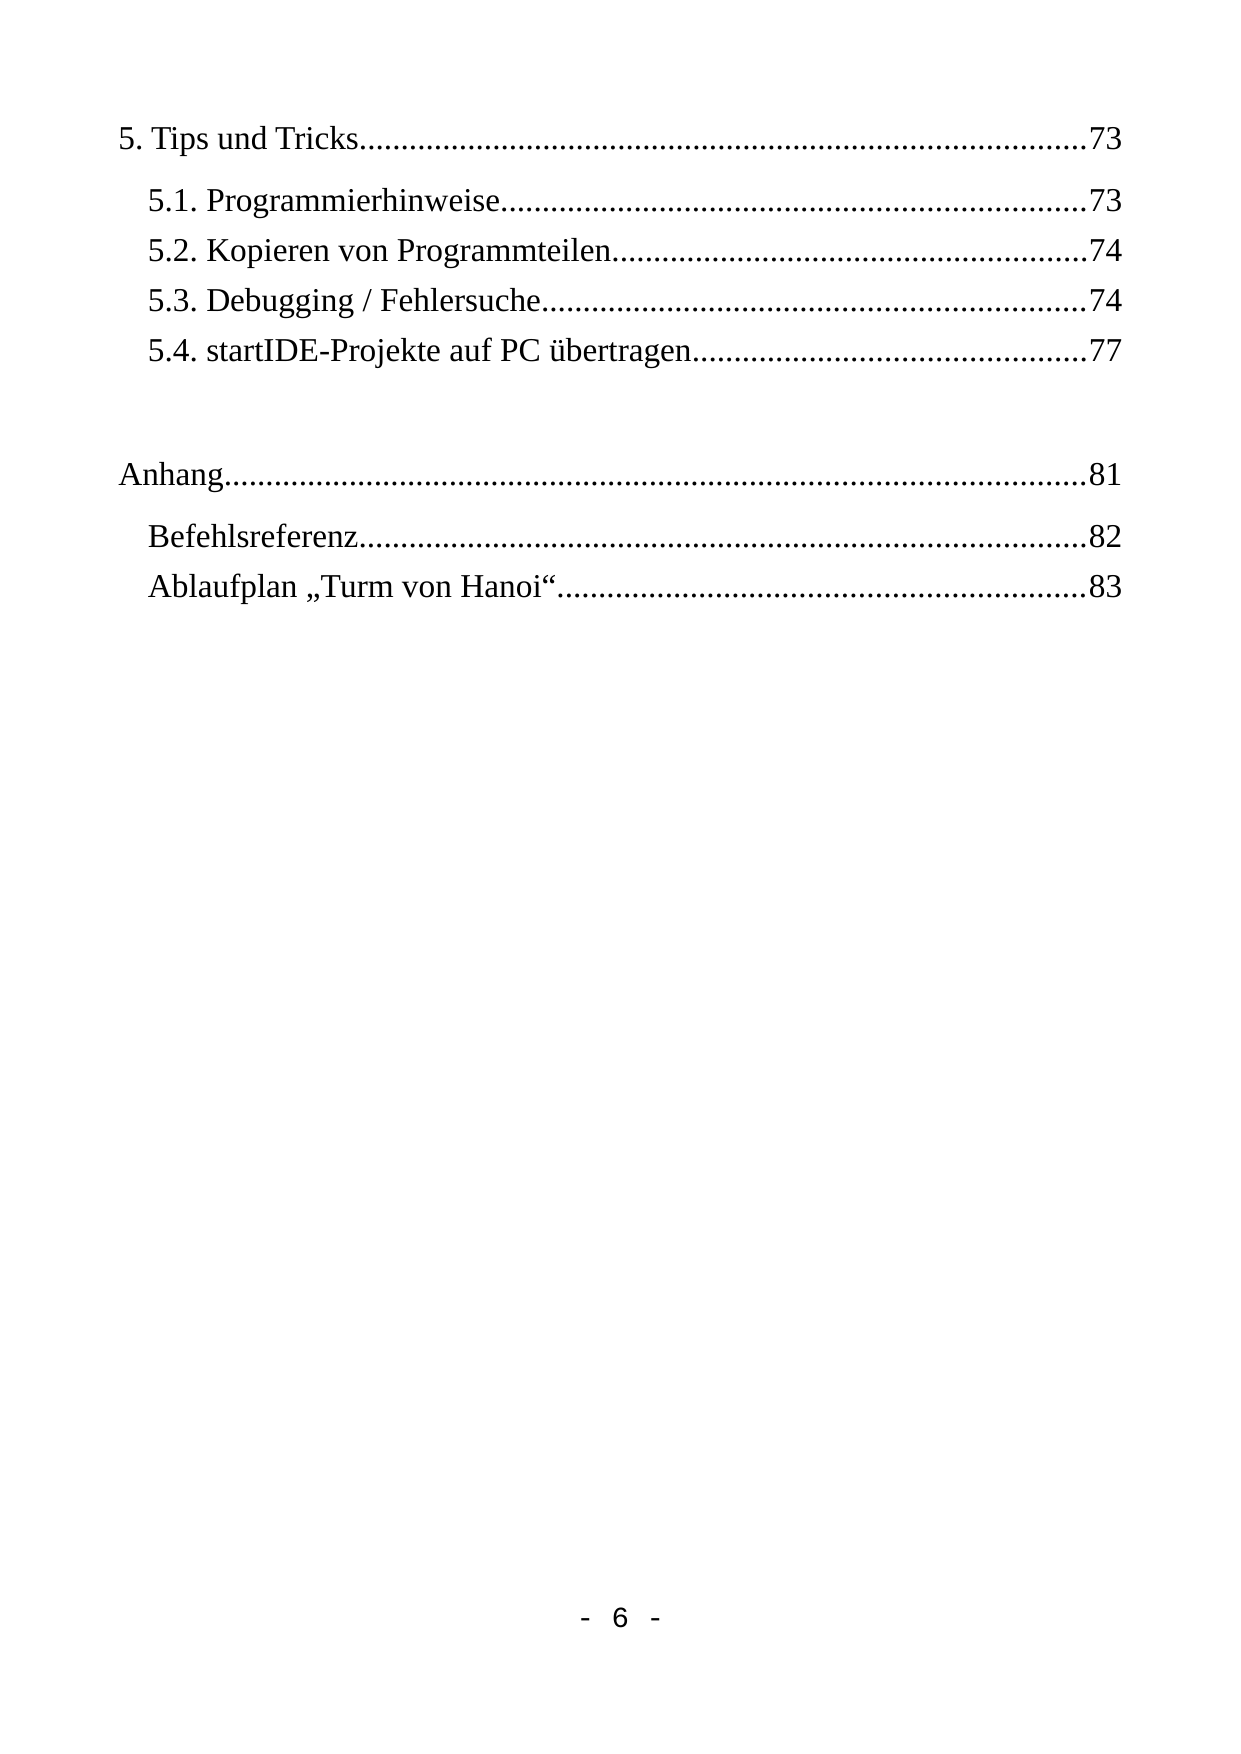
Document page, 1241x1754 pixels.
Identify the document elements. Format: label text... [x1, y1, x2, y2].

text 5.4. startIDE-Projekte auf PC übertragen 77 [148, 330, 1122, 369]
text Anhang 81 [118, 454, 1122, 493]
text Ablaufplan „Turm von Hanoi“ 83 [148, 566, 1122, 605]
text 5. Tips und Tricks 73 [118, 118, 1122, 156]
text 5.3. Debugging / Fehlersuche 74 [148, 280, 1122, 319]
text 5.2. Kopieren von Programmteilen 74 [148, 230, 1122, 268]
text 5.1. Programmierhinweise 73 [148, 180, 1122, 218]
text Befehlsreferenz 82 [148, 516, 1122, 555]
